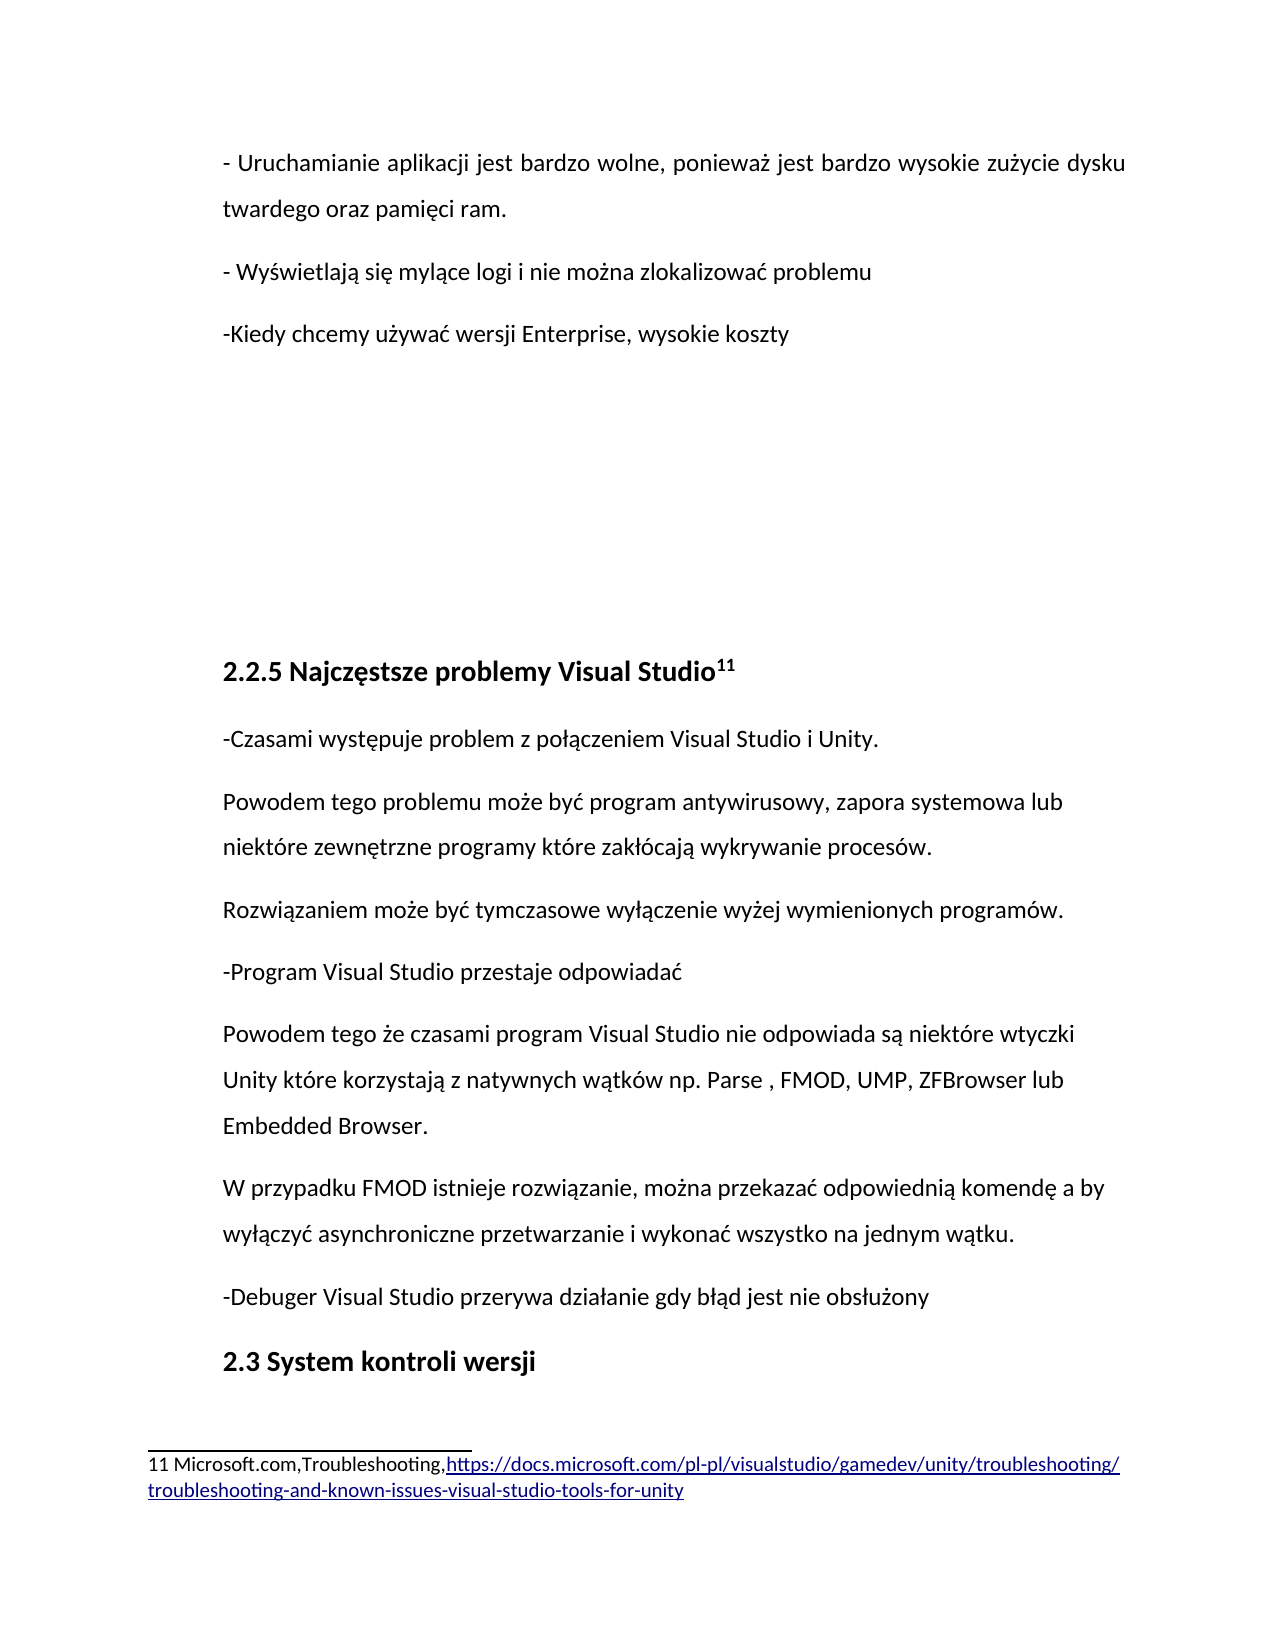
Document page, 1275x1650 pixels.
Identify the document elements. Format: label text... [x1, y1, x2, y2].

text -Kiedy chcemy używać wersji Enterprise, wysokie koszty [223, 318, 1127, 349]
text W przypadku FMOD istnieje rozwiązanie, można przekazać odpowiednią komendę a by wyłączyć asynchroniczne przetwarzanie i wykonać wszystko na jednym wątku. [223, 1172, 1127, 1249]
text Powodem tego że czasami program Visual Studio nie odpowiada są niektóre wtyczki Unity które korzystają z natywnych wątków np. Parse , FMOD, UMP, ZFBrowser lub Embedded Browser. [223, 1019, 1127, 1141]
text 2.3 System kontroli wersji [223, 1343, 1127, 1379]
text -Czasami występuje problem z połączeniem Visual Studio i Unity. [223, 723, 1127, 754]
text Microsoft.com,Troubleshooting,https://docs.microsoft.com/pl-pl/visualstudio/gamedev/unity/troubleshooting/troubleshooting-and-known-issues-visual-studio-tools-for-unity [148, 1452, 1127, 1502]
text -Debuger Visual Studio przerywa działanie gdy błąd jest nie obsłużony [223, 1281, 1127, 1311]
text Powodem tego problemu może być program antywirusowy, zapora systemowa lub niektóre zewnętrzne programy które zakłócają wykrywanie procesów. [223, 786, 1127, 862]
text -Program Visual Studio przestaje odpowiadać [223, 956, 1127, 987]
text - Wyświetlają się mylące logi i nie można zlokalizować problemu [223, 256, 1127, 286]
text - Uruchamianie aplikacji jest bardzo wolne, ponieważ jest bardzo wysokie zużycie dysku twardego oraz pamięci ram. [223, 148, 1127, 224]
text 2.2.5 Najczęstsze problemy Visual Studio [223, 653, 1127, 689]
text Rozwiązaniem może być tymczasowe wyłączenie wyżej wymienionych programów. [223, 894, 1127, 924]
